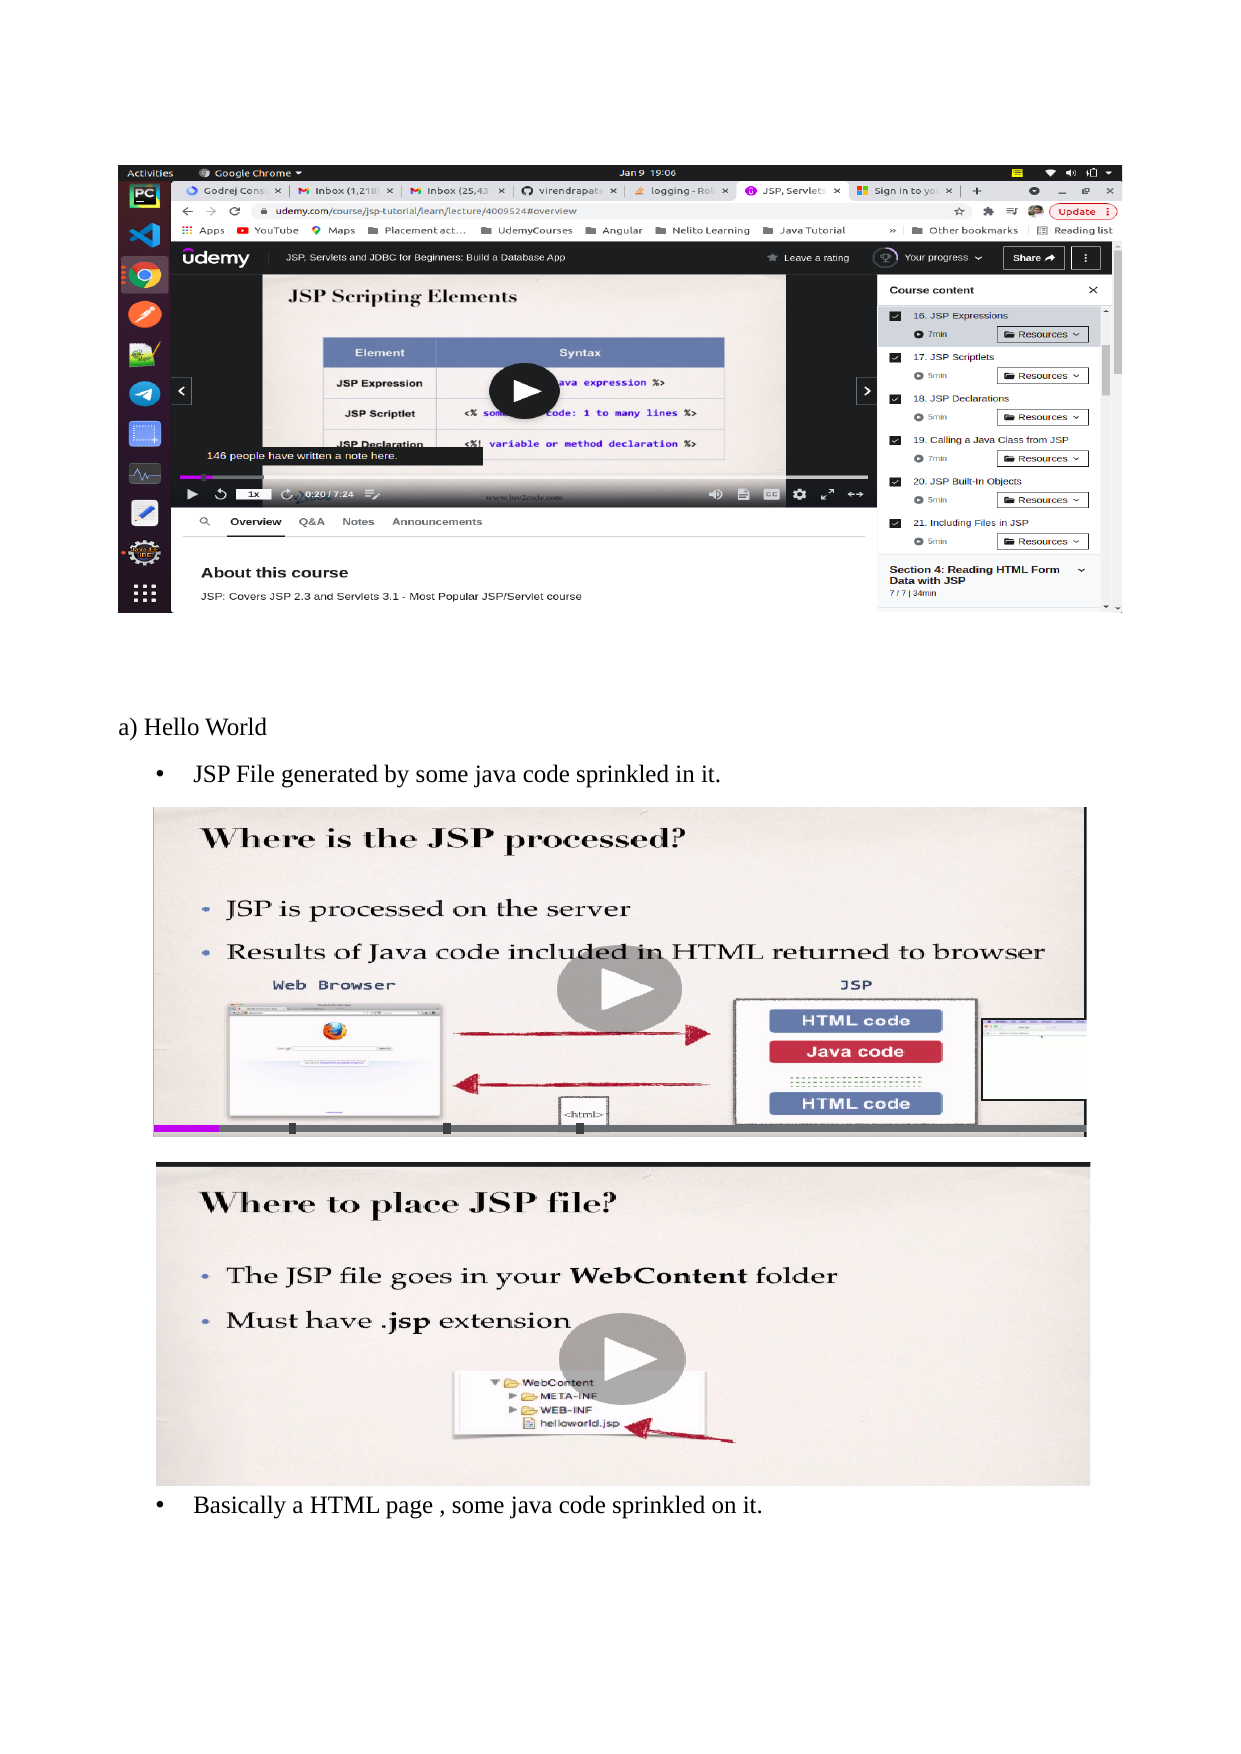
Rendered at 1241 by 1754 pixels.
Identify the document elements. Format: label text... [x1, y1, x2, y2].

text a) Hello World [118, 712, 1122, 741]
picture [153, 807, 1087, 1137]
list Basically a HTML page , some java code sprinkled on it. [156, 854, 1122, 1519]
picture [156, 1162, 1091, 1486]
picture [118, 165, 1123, 613]
list JSP File generated by some java code sprinkled in it. [156, 759, 1122, 788]
